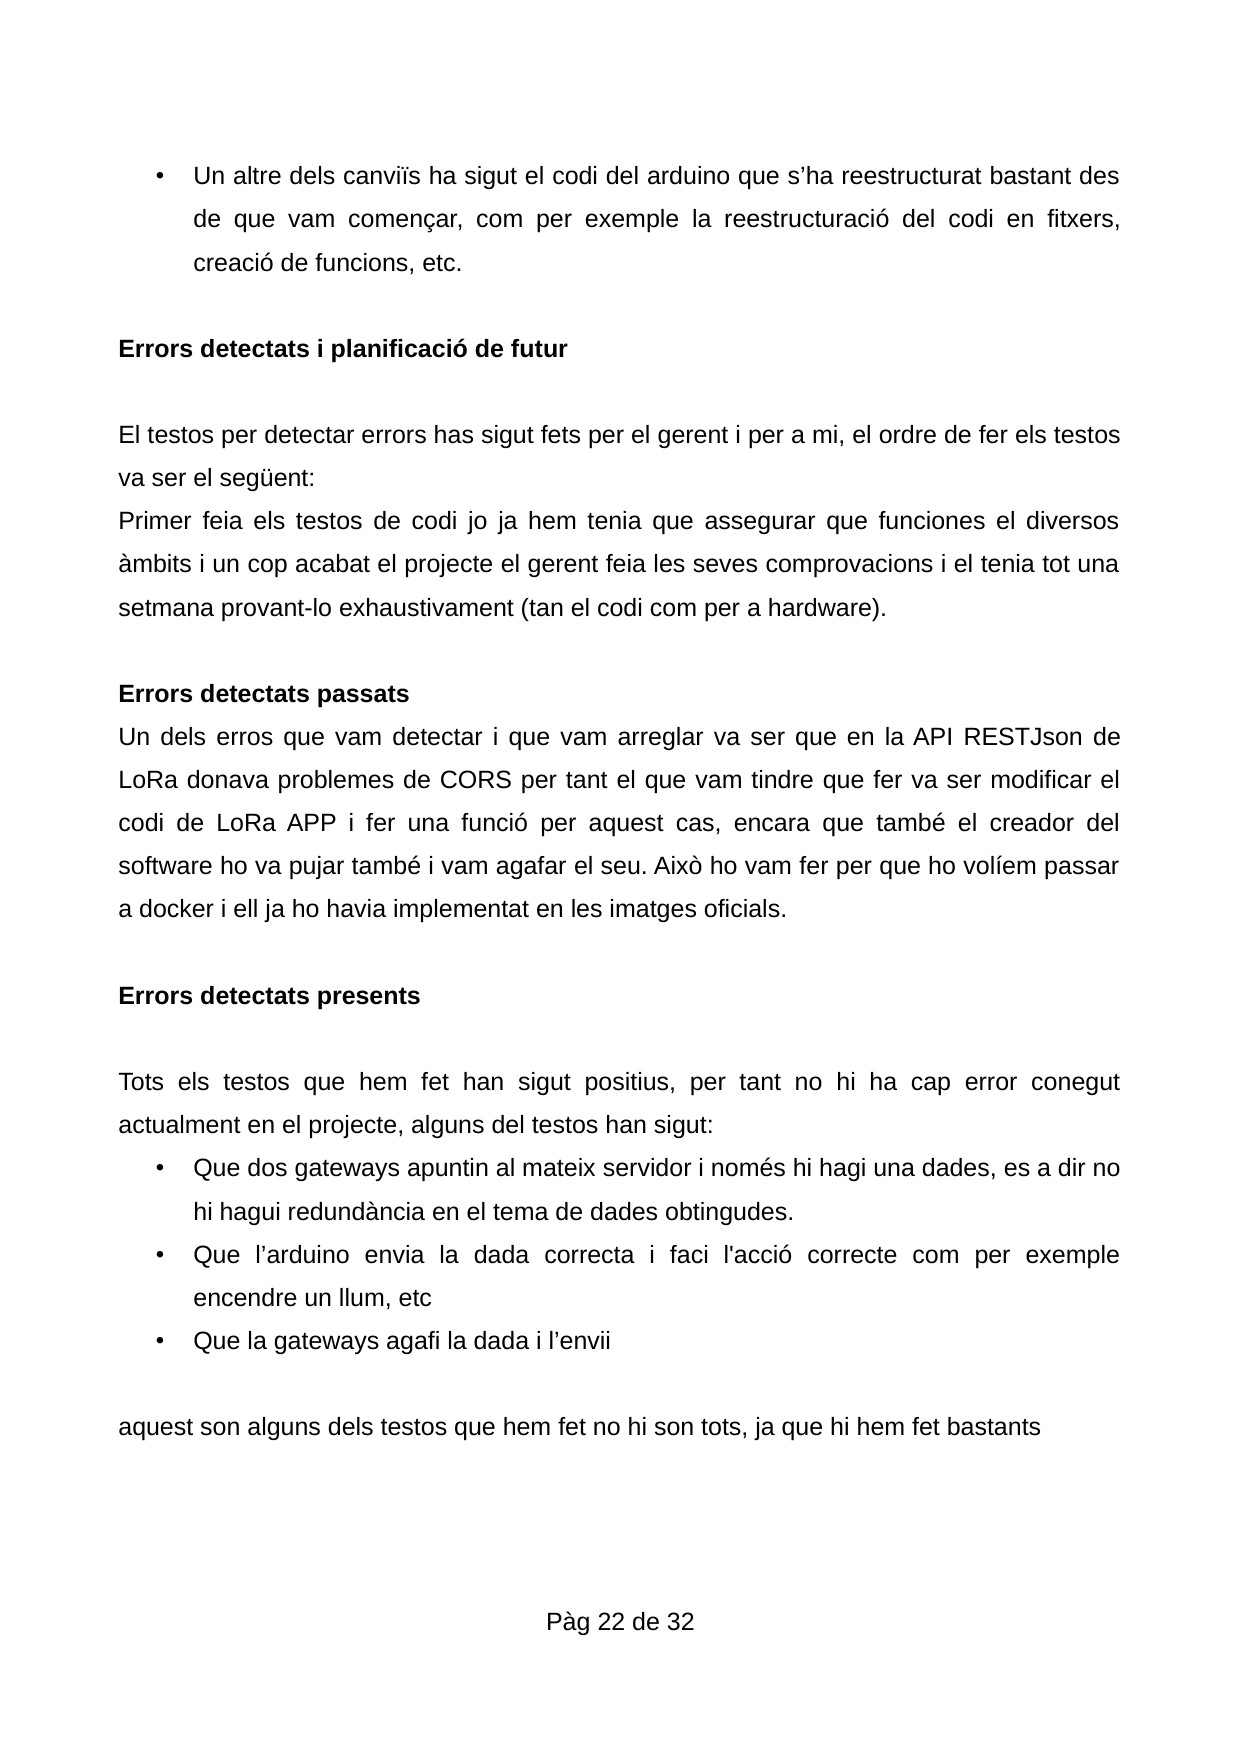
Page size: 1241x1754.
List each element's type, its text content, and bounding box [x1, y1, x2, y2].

list Un altre dels canviïs ha sigut el codi del arduino que s’ha reestructurat bastant des de que vam començar, com per exemple la reestructuració del codi en fitxers, creació de funcions, etc. [156, 161, 1122, 276]
text Primer feia els testos de codi jo ja hem tenia que assegurar que funciones el diversos àmbits i un cop acabat el projecte el gerent feia les seves comprovacions i el tenia tot una setmana provant-lo exhaustivament (tan el codi com per a hardware). [118, 506, 1122, 621]
subtitle Errors detectats i planificació de futur [118, 334, 1122, 363]
text El testos per detectar errors has sigut fets per el gerent i per a mi, el ordre de fer els testos va ser el següent: [118, 420, 1122, 492]
text Tots els testos que hem fet han sigut positius, per tant no hi ha cap error conegut actualment en el projecte, alguns del testos han sigut: [118, 1067, 1122, 1139]
subtitle Errors detectats passats [118, 679, 1122, 708]
list Que dos gateways apuntin al mateix servidor i només hi hagi una dades, es a dir no hi hagui redundància en el tema de dades obtingudes. [156, 1153, 1122, 1225]
list Que l’arduino envia la dada correcta i faci l'acció correcte com per exemple encendre un llum, etc [156, 1239, 1122, 1312]
text aquest son alguns dels testos que hem fet no hi son tots, ja que hi hem fet bastants [118, 1412, 1122, 1441]
list Que la gateways agafi la dada i l’envii [156, 1326, 1122, 1355]
text Un dels erros que vam detectar i que vam arreglar va ser que en la API RESTJson de LoRa donava problemes de CORS per tant el que vam tindre que fer va ser modificar el codi de LoRa APP i fer una funció per aquest cas, encara que també el creador del software ho va pujar també i vam agafar el seu. Això ho vam fer per que ho volíem passar a docker i ell ja ho havia implementat en les imatges oficials. [118, 722, 1122, 923]
subtitle Errors detectats presents [118, 981, 1122, 1009]
